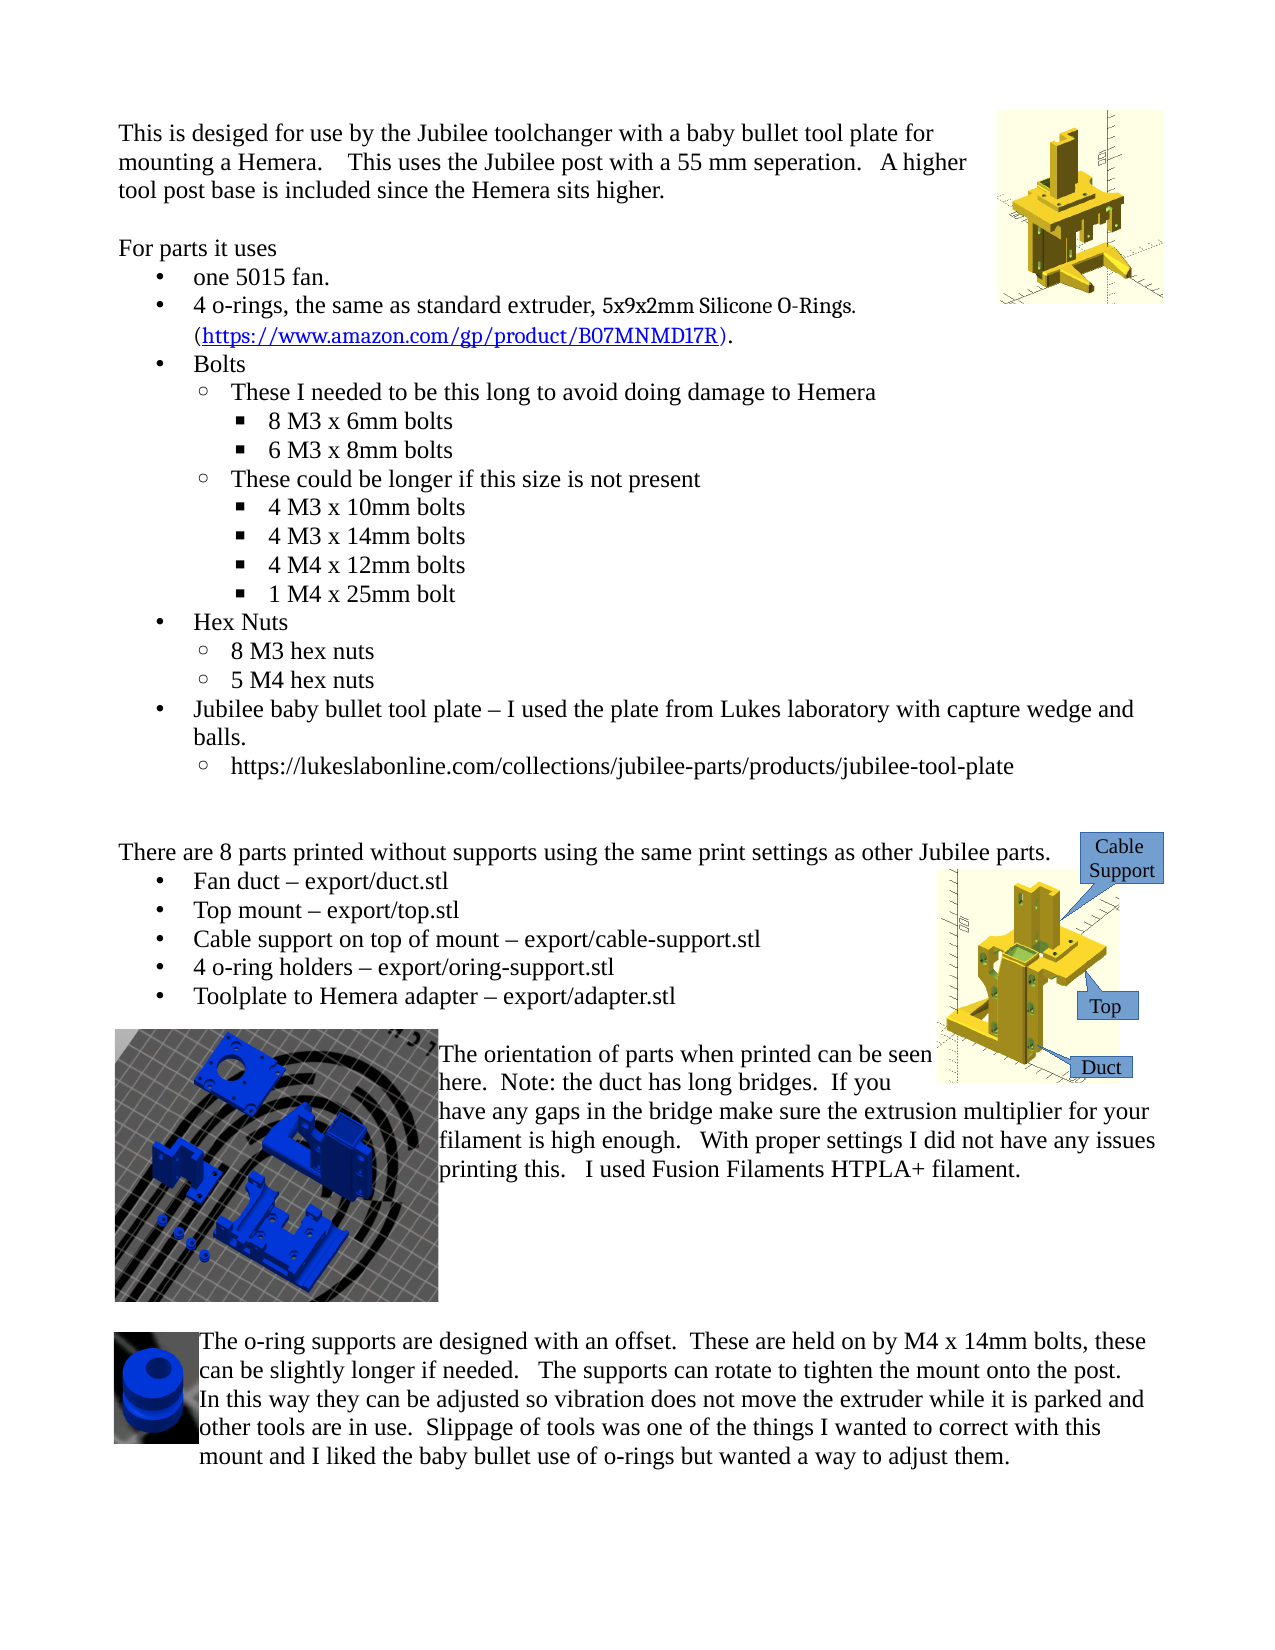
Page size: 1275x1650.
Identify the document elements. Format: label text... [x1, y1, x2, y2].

list Top mount – export/top.stl [156, 895, 936, 924]
list Fan duct – export/duct.stl [156, 866, 1080, 895]
list 4 M3 x 10mm bolts [231, 492, 1157, 521]
list https://lukeslabonline.com/collections/jubilee-parts/products/jubilee-tool-plate [193, 751, 1157, 780]
list 6 M3 x 8mm bolts [231, 435, 1157, 464]
list 4 o-rings, the same as standard extruder, 5x9x2mm Silicone O-Rings. (https://www.amazon.com/gp/product/B07MNMD17R). [156, 291, 1157, 349]
list Toolplate to Hemera adapter – export/adapter.stl [156, 981, 936, 1010]
text The o-ring supports are designed with an offset. These are held on by M4 x 14mm bolts, these can be slightly longer if needed. The supports can rotate to tighten the mount onto the post. In this way they can be adjusted so vibration does not move the extruder while it is parked and other tools are in use. Slippage of tools was one of the things I wanted to correct with this mount and I liked the baby bullet use of o-rings but wanted a way to adjust them. [118, 1326, 1157, 1470]
list Bolts [156, 349, 1157, 377]
text The orientation of parts when printed can be seen here. Note: the duct has long bridges. If you have any gaps in the bridge make sure the extrusion multiplier for your filament is high enough. With proper settings I did not have any issues printing this. I used Fusion Filaments HTPLA+ filament. [439, 1039, 1157, 1182]
text For parts it uses [118, 233, 997, 262]
text This is desiged for use by the Jubilee toolchanger with a baby bullet tool plate for mounting a Hemera. This uses the Jubilee post with a 55 mm seperation. A higher tool post base is included since the Hemera sits higher. [118, 118, 997, 204]
list 4 o-ring holders – export/oring-support.stl [156, 952, 936, 981]
picture [997, 110, 1163, 304]
list 8 M3 hex nuts [193, 636, 1157, 665]
list Cable support on top of mount – export/cable-support.stl [156, 924, 936, 952]
list Hex Nuts [156, 607, 1157, 636]
picture [114, 1029, 439, 1302]
list These I needed to be this long to avoid doing damage to Hemera [193, 377, 1157, 406]
text There are 8 parts printed without supports using the same print settings as other Jubilee parts. [118, 837, 1080, 866]
list [1120, 981, 1157, 1010]
list 5 M4 hex nuts [193, 665, 1157, 694]
picture [113, 1332, 199, 1444]
list 8 M3 x 6mm bolts [231, 406, 1157, 435]
list [1120, 952, 1157, 981]
list [1120, 895, 1157, 924]
list Jubilee baby bullet tool plate – I used the plate from Lukes laboratory with capture wedge and balls. [156, 694, 1157, 751]
list 4 M4 x 12mm bolts [231, 550, 1157, 579]
list one 5015 fan. [156, 262, 997, 291]
list 4 M3 x 14mm bolts [231, 521, 1157, 550]
list 1 M4 x 25mm bolt [231, 579, 1157, 607]
picture [936, 869, 1120, 1083]
list These could be longer if this size is not present [193, 464, 1157, 492]
